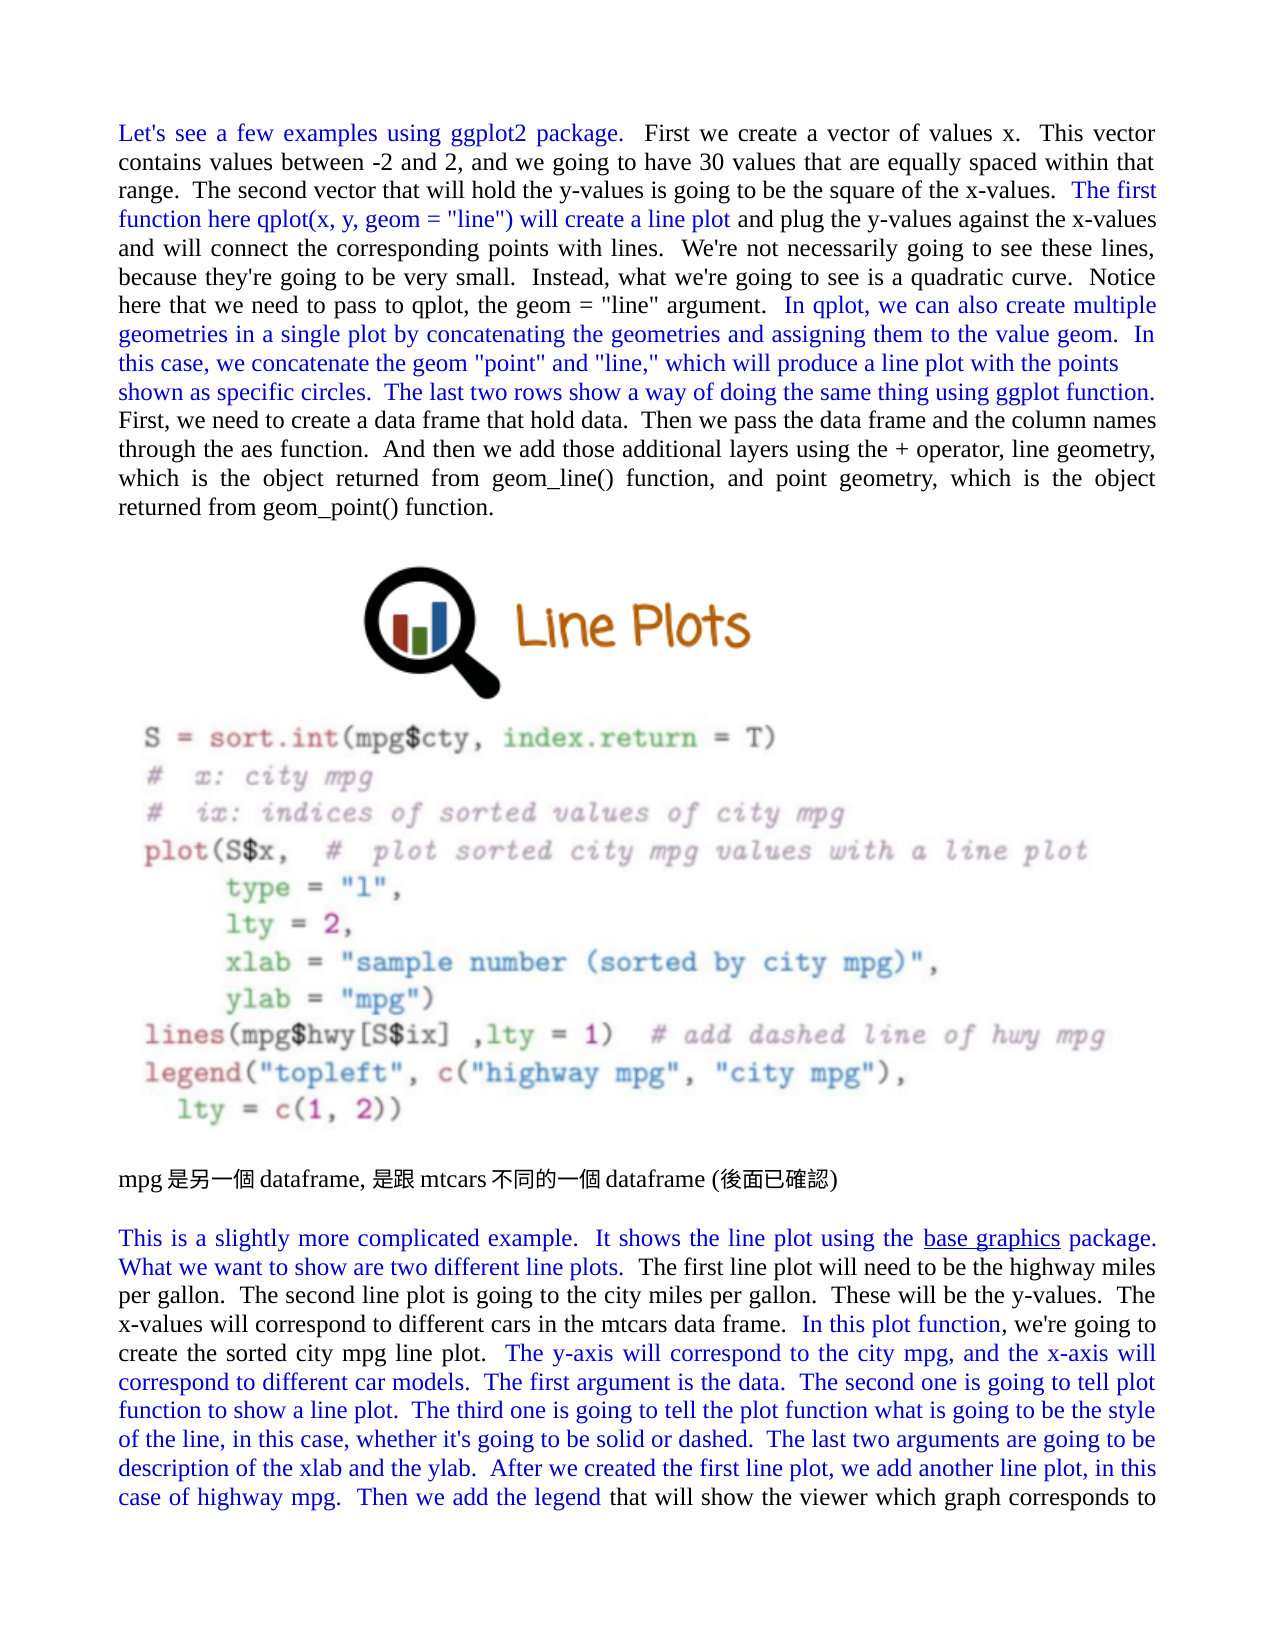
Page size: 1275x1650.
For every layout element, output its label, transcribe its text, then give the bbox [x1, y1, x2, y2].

text First, we need to create a data frame that hold data. Then we pass the data frame and the column names through the aes function. And then we add those additional layers using the + operator, line geometry, which is the object returned from geom_line() function, and point geometry, which is the object returned from geom_point() function. [118, 406, 1157, 521]
text This is a slightly more complicated example. It shows the line plot using the base graphics package. What we want to show are two different line plots. The first line plot will need to be the highway miles per gallon. The second line plot is going to the city miles per gallon. These will be the y-values. The x-values will correspond to different cars in the mtcars data frame. In this plot function, we're going to create the sorted city mpg line plot. The y-axis will correspond to the city mpg, and the x-axis will correspond to different car models. The first argument is the data. The second one is going to tell plot function to show a line plot. The third one is going to tell the plot function what is going to be the style of the line, in this case, whether it's going to be solid or dashed. The last two arguments are going to be description of the xlab and the ylab. After we created the first line plot, we add another line plot, in this case of highway mpg. Then we add the legend that will show the viewer which graph corresponds to [118, 1223, 1157, 1510]
text Let's see a few examples using ggplot2 package. First we create a vector of values x. This vector contains values between -2 and 2, and we going to have 30 values that are equally spaced within that range. The second vector that will hold the y-values is going to be the square of the x-values. The first function here qplot(x, y, geom = "line") will create a line plot and plug the y-values against the x-values and will connect the corresponding points with lines. We're not necessarily going to see these lines, because they're going to be very small. Instead, what we're going to see is a quadratic curve. Notice here that we need to pass to qplot, the geom = "line" argument. In qplot, we can also create multiple geometries in a single plot by concatenating the geometries and assigning them to the value geom. In this case, we concatenate the geom "point" and "line," which will produce a line plot with the points [118, 118, 1157, 377]
text mpg是另一個dataframe, 是跟mtcars不同的一個dataframe (後面已確認) [118, 1162, 1157, 1194]
text shown as specific circles. The last two rows show a way of doing the same thing using ggplot function. [118, 377, 1157, 406]
picture [134, 549, 1141, 1134]
